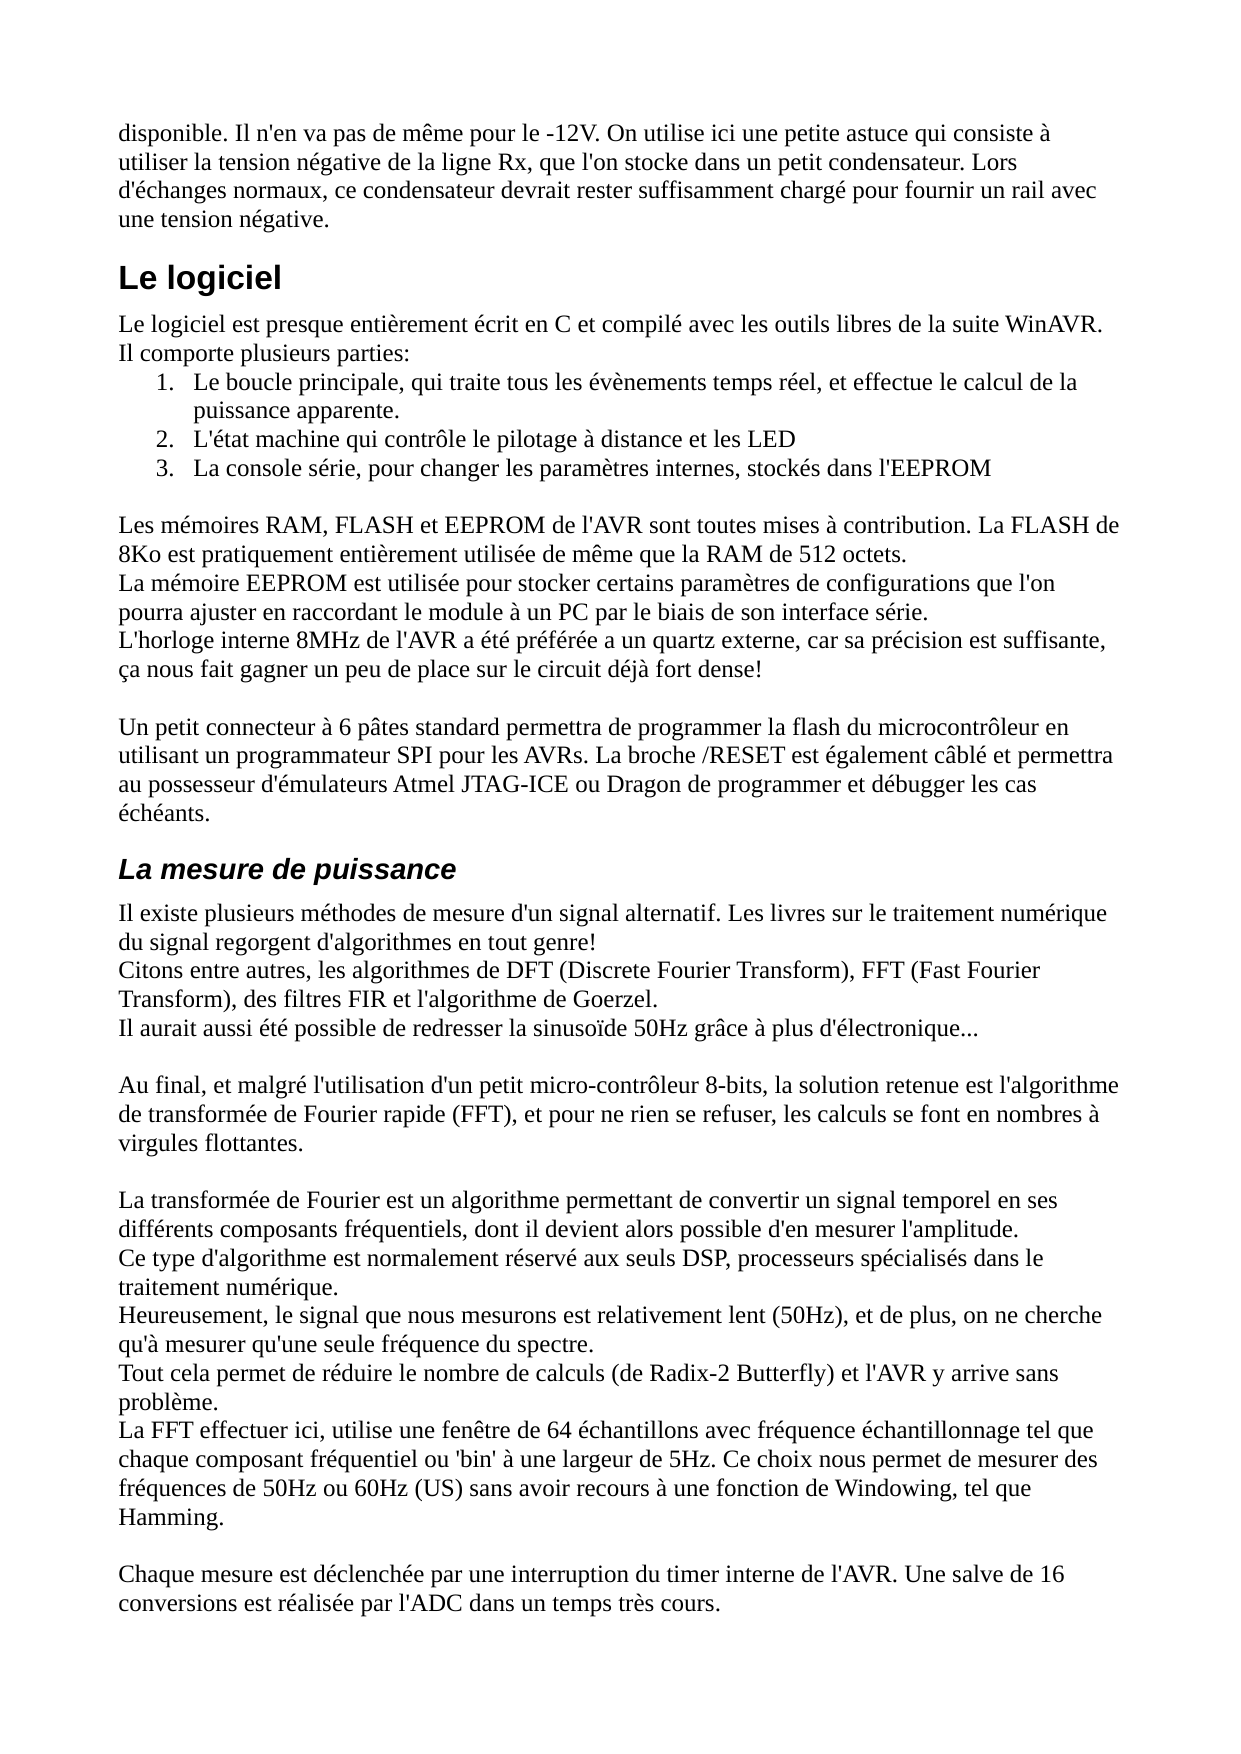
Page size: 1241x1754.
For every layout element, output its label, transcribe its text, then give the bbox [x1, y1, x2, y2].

text Ce type d'algorithme est normalement réservé aux seuls DSP, processeurs spécialisés dans le traitement numérique. [118, 1243, 1122, 1300]
list La console série, pour changer les paramètres internes, stockés dans l'EEPROM [156, 453, 1122, 482]
text Il aurait aussi été possible de redresser la sinusoïde 50Hz grâce à plus d'électronique... [118, 1013, 1122, 1042]
text Heureusement, le signal que nous mesurons est relativement lent (50Hz), et de plus, on ne cherche qu'à mesurer qu'une seule fréquence du spectre. [118, 1300, 1122, 1358]
text Citons entre autres, les algorithmes de DFT (Discrete Fourier Transform), FFT (Fast Fourier Transform), des filtres FIR et l'algorithme de Goerzel. [118, 955, 1122, 1013]
text La transformée de Fourier est un algorithme permettant de convertir un signal temporel en ses différents composants fréquentiels, dont il devient alors possible d'en mesurer l'amplitude. [118, 1185, 1122, 1243]
subtitle La mesure de puissance [118, 852, 1122, 885]
text L'horloge interne 8MHz de l'AVR a été préférée a un quartz externe, car sa précision est suffisante, ça nous fait gagner un peu de place sur le circuit déjà fort dense! [118, 626, 1122, 683]
text Il comporte plusieurs parties: [118, 338, 1122, 367]
text Au final, et malgré l'utilisation d'un petit micro-contrôleur 8-bits, la solution retenue est l'algorithme de transformée de Fourier rapide (FFT), et pour ne rien se refuser, les calculs se font en nombres à virgules flottantes. [118, 1070, 1122, 1157]
text Un petit connecteur à 6 pâtes standard permettra de programmer la flash du microcontrôleur en utilisant un programmateur SPI pour les AVRs. La broche /RESET est également câblé et permettra au possesseur d'émulateurs Atmel JTAG-ICE ou Dragon de programmer et débugger les cas échéants. [118, 712, 1122, 827]
text disponible. Il n'en va pas de même pour le -12V. On utilise ici une petite astuce qui consiste à utiliser la tension négative de la ligne Rx, que l'on stocke dans un petit condensateur. Lors d'échanges normaux, ce condensateur devrait rester suffisamment chargé pour fournir un rail avec une tension négative. [118, 118, 1122, 233]
text La mémoire EEPROM est utilisée pour stocker certains paramètres de configurations que l'on pourra ajuster en raccordant le module à un PC par le biais de son interface série. [118, 568, 1122, 626]
text La FFT effectuer ici, utilise une fenêtre de 64 échantillons avec fréquence échantillonnage tel que chaque composant fréquentiel ou 'bin' à une largeur de 5Hz. Ce choix nous permet de mesurer des fréquences de 50Hz ou 60Hz (US) sans avoir recours à une fonction de Windowing, tel que Hamming. [118, 1415, 1122, 1530]
list L'état machine qui contrôle le pilotage à distance et les LED [156, 424, 1122, 453]
text Il existe plusieurs méthodes de mesure d'un signal alternatif. Les livres sur le traitement numérique du signal regorgent d'algorithmes en tout genre! [118, 898, 1122, 955]
text Tout cela permet de réduire le nombre de calculs (de Radix-2 Butterfly) et l'AVR y arrive sans problème. [118, 1358, 1122, 1415]
text Les mémoires RAM, FLASH et EEPROM de l'AVR sont toutes mises à contribution. La FLASH de 8Ko est pratiquement entièrement utilisée de même que la RAM de 512 octets. [118, 511, 1122, 568]
text Chaque mesure est déclenchée par une interruption du timer interne de l'AVR. Une salve de 16 conversions est réalisée par l'ADC dans un temps très cours. [118, 1559, 1122, 1617]
text Le logiciel est presque entièrement écrit en C et compilé avec les outils libres de la suite WinAVR. [118, 309, 1122, 338]
subtitle Le logiciel [118, 258, 1122, 297]
list Le boucle principale, qui traite tous les évènements temps réel, et effectue le calcul de la puissance apparente. [156, 367, 1122, 424]
